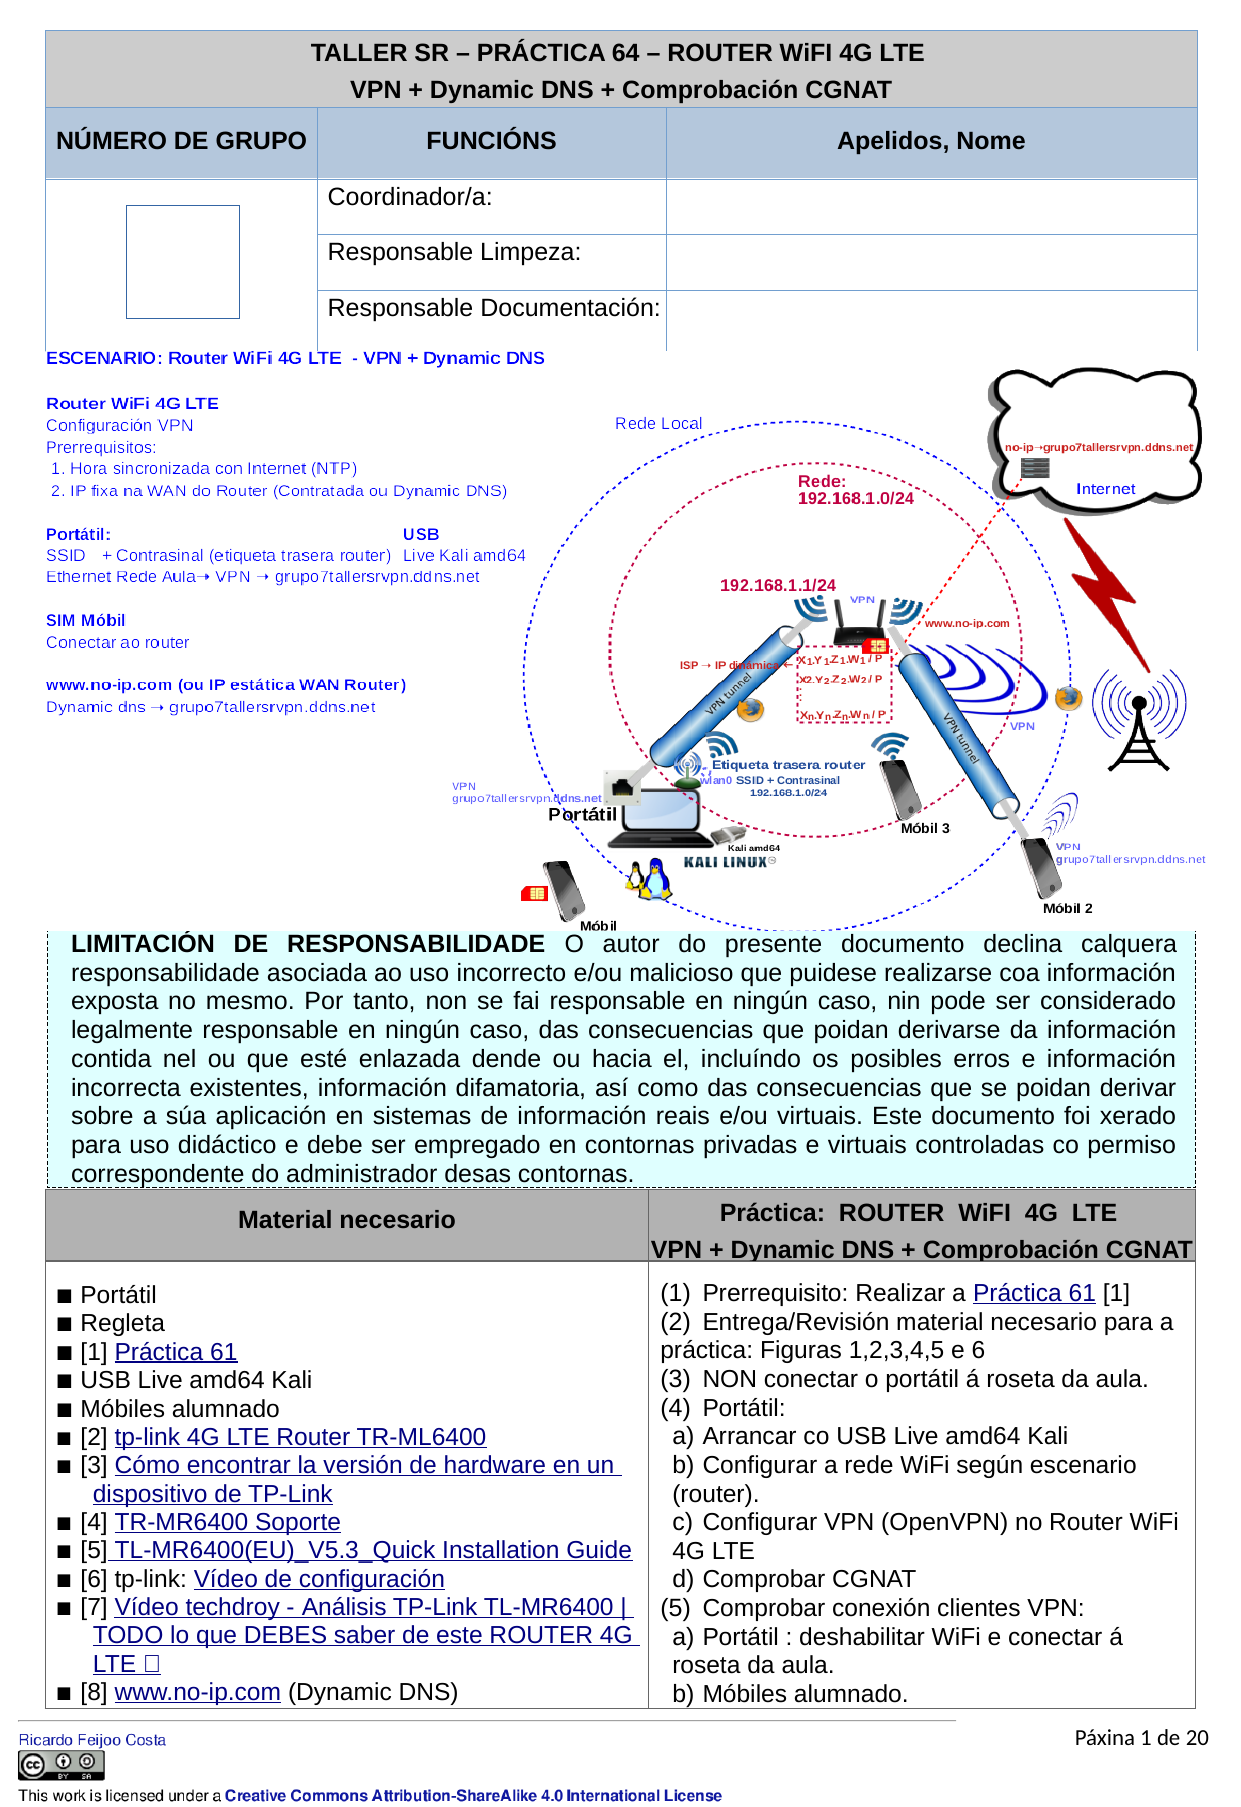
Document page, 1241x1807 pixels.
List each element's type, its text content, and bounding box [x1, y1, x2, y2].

table_cell [667, 180, 1197, 234]
table_cell Apelidos, Nome [667, 108, 1197, 178]
table_cell Portátil Regleta [1] Práctica 61 USB Live amd64 Kali Móbiles alumnado [2] tp-link 4G LTE Router TR-ML6400 [3] Cómo encontrar la versión de hardware en un dispositivo de TP-Link [4] TR-MR6400 Soporte [5] TL-MR6400(EU)_V5.3_Quick Installation Guide [6] tp-link: Vídeo de configuración [7] Vídeo techdroy - Análisis TP-Link TL-MR6400 | TODO lo que DEBES saber de este ROUTER 4G LTE 🚀 [8] www.no-ip.com (Dynamic DNS) [46, 1262, 648, 1708]
picture [45, 351, 1209, 931]
table_cell NÚMERO DE GRUPO [46, 108, 317, 178]
table_header Material necesario [46, 1190, 648, 1260]
picture [8, 1715, 957, 1806]
table_cell [667, 235, 1197, 289]
table_cell Responsable Limpeza: [318, 235, 666, 289]
table_cell Responsable Documentación: [318, 291, 666, 351]
table_cell FUNCIÓNS [318, 108, 666, 178]
table_cell Coordinador/a: [318, 180, 666, 234]
table_cell Prerrequisito: Realizar a Práctica 61 [1] Entrega/Revisión material necesario para a práctica: Figuras 1,2,3,4,5 e 6 NON conectar o portátil á roseta da aula. Portátil: Arrancar co USB Live amd64 Kali Configurar a rede WiFi según escenario (router). Configurar VPN (OpenVPN) no Router WiFi 4G LTE Comprobar CGNAT Comprobar conexión clientes VPN: Portátil : deshabilitar WiFi e conectar á roseta da aula. Móbiles alumnado. [649, 1262, 1195, 1708]
table_cell [46, 180, 317, 351]
table_cell [667, 291, 1197, 351]
table_header Práctica: ROUTER WiFI 4G LTE VPN + Dynamic DNS + Comprobación CGNAT [649, 1190, 1195, 1260]
table_header TALLER SR – PRÁCTICA 64 – ROUTER WiFI 4G LTE VPN + Dynamic DNS + Comprobación CGNAT [46, 31, 1197, 107]
